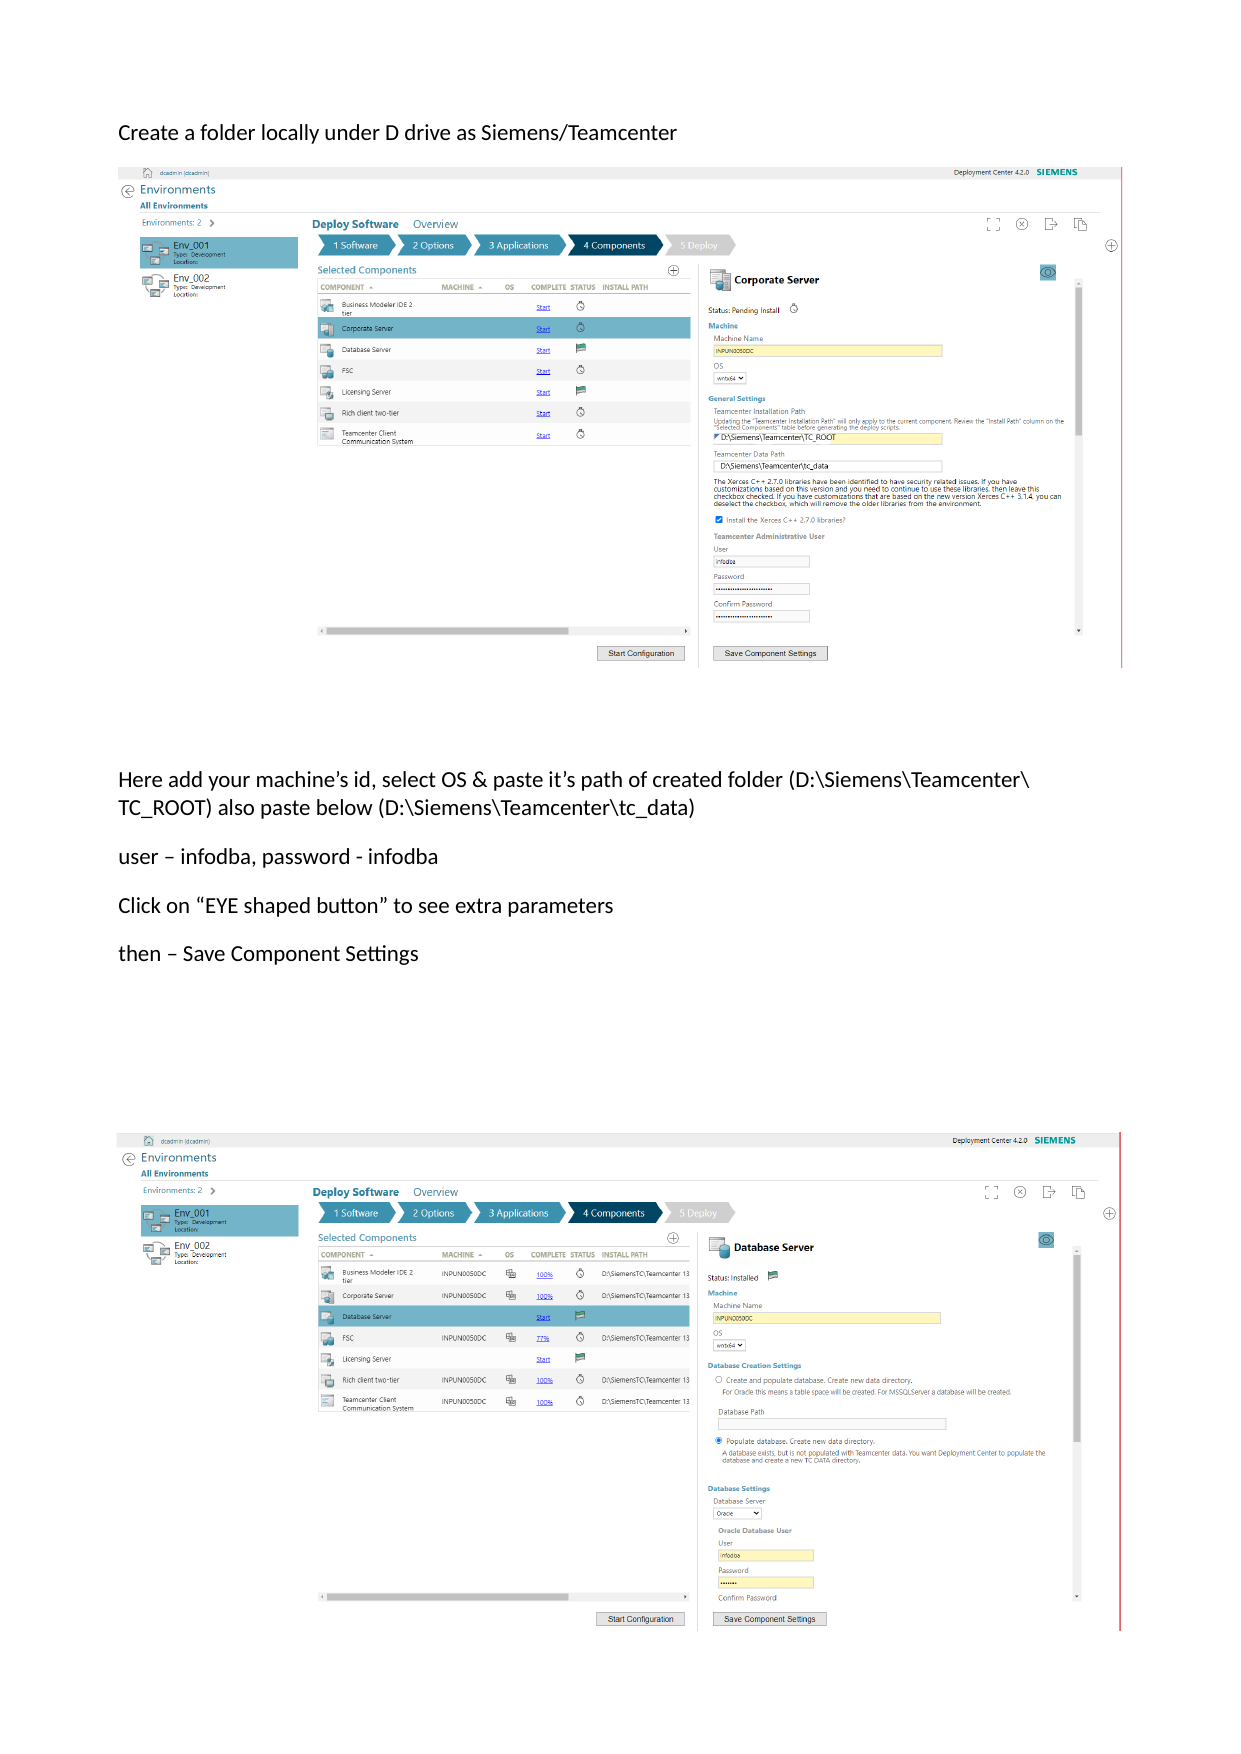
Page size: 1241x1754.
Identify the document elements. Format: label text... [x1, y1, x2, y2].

picture [118, 167, 1123, 668]
text user – infodba, password - infodba [118, 842, 1122, 870]
text Create a folder locally under D drive as Siemens/Teamcenter [118, 118, 1122, 146]
text Here add your machine’s id, select OS & paste it’s path of created folder (D:\Siemens\Teamcenter\TC_ROOT) also paste below (D:\Siemens\Teamcenter\tc_data) [118, 765, 1122, 821]
text then – Save Component Settings [118, 939, 1122, 968]
text Click on “EYE shaped button” to see extra parameters [118, 891, 1122, 919]
picture [116, 1132, 1121, 1631]
